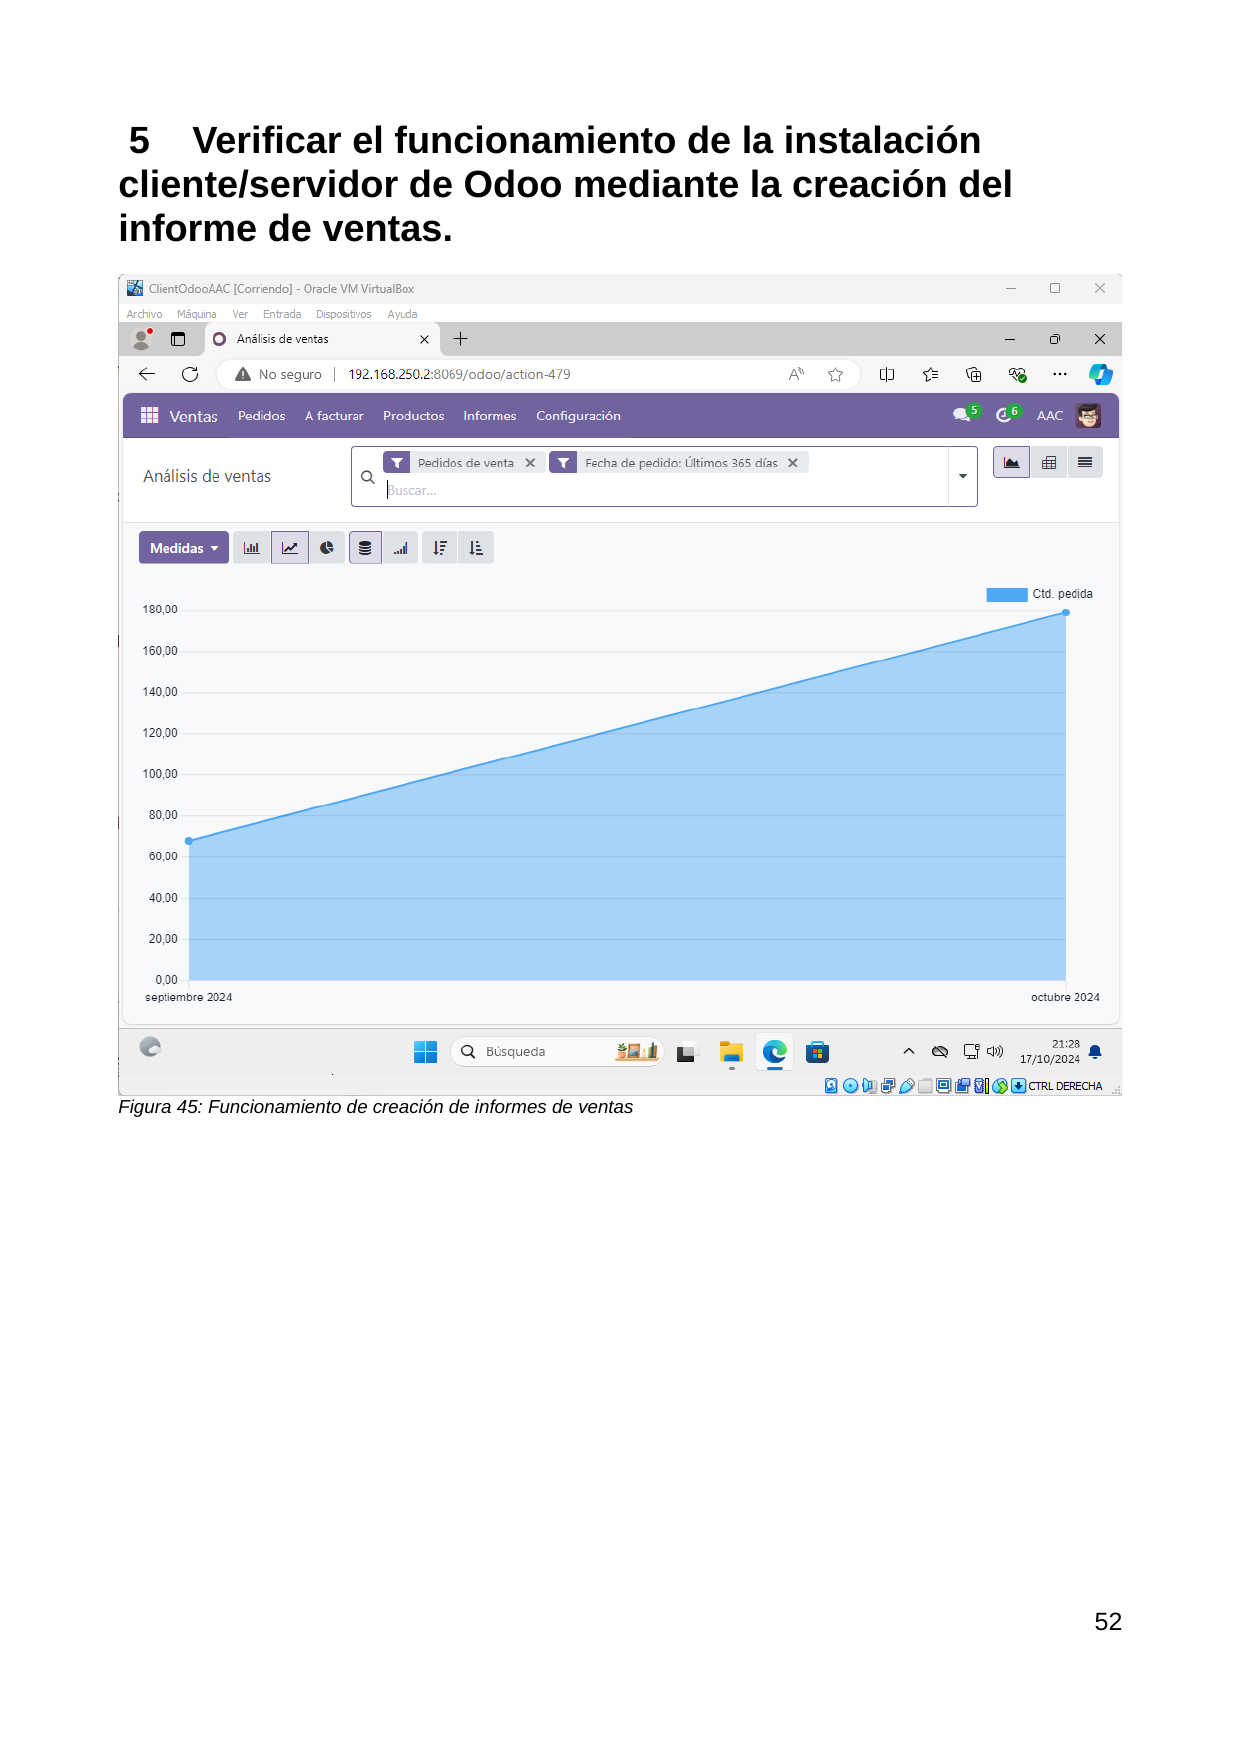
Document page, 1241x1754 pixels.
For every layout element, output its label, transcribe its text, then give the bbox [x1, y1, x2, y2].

subtitle Verificar el funcionamiento de la instalación cliente/servidor de Odoo mediante la creación del informe de ventas. [118, 118, 1122, 249]
text Figura 45: Funcionamiento de creación de informes de ventas [118, 1096, 1122, 1117]
picture [118, 274, 1123, 1096]
